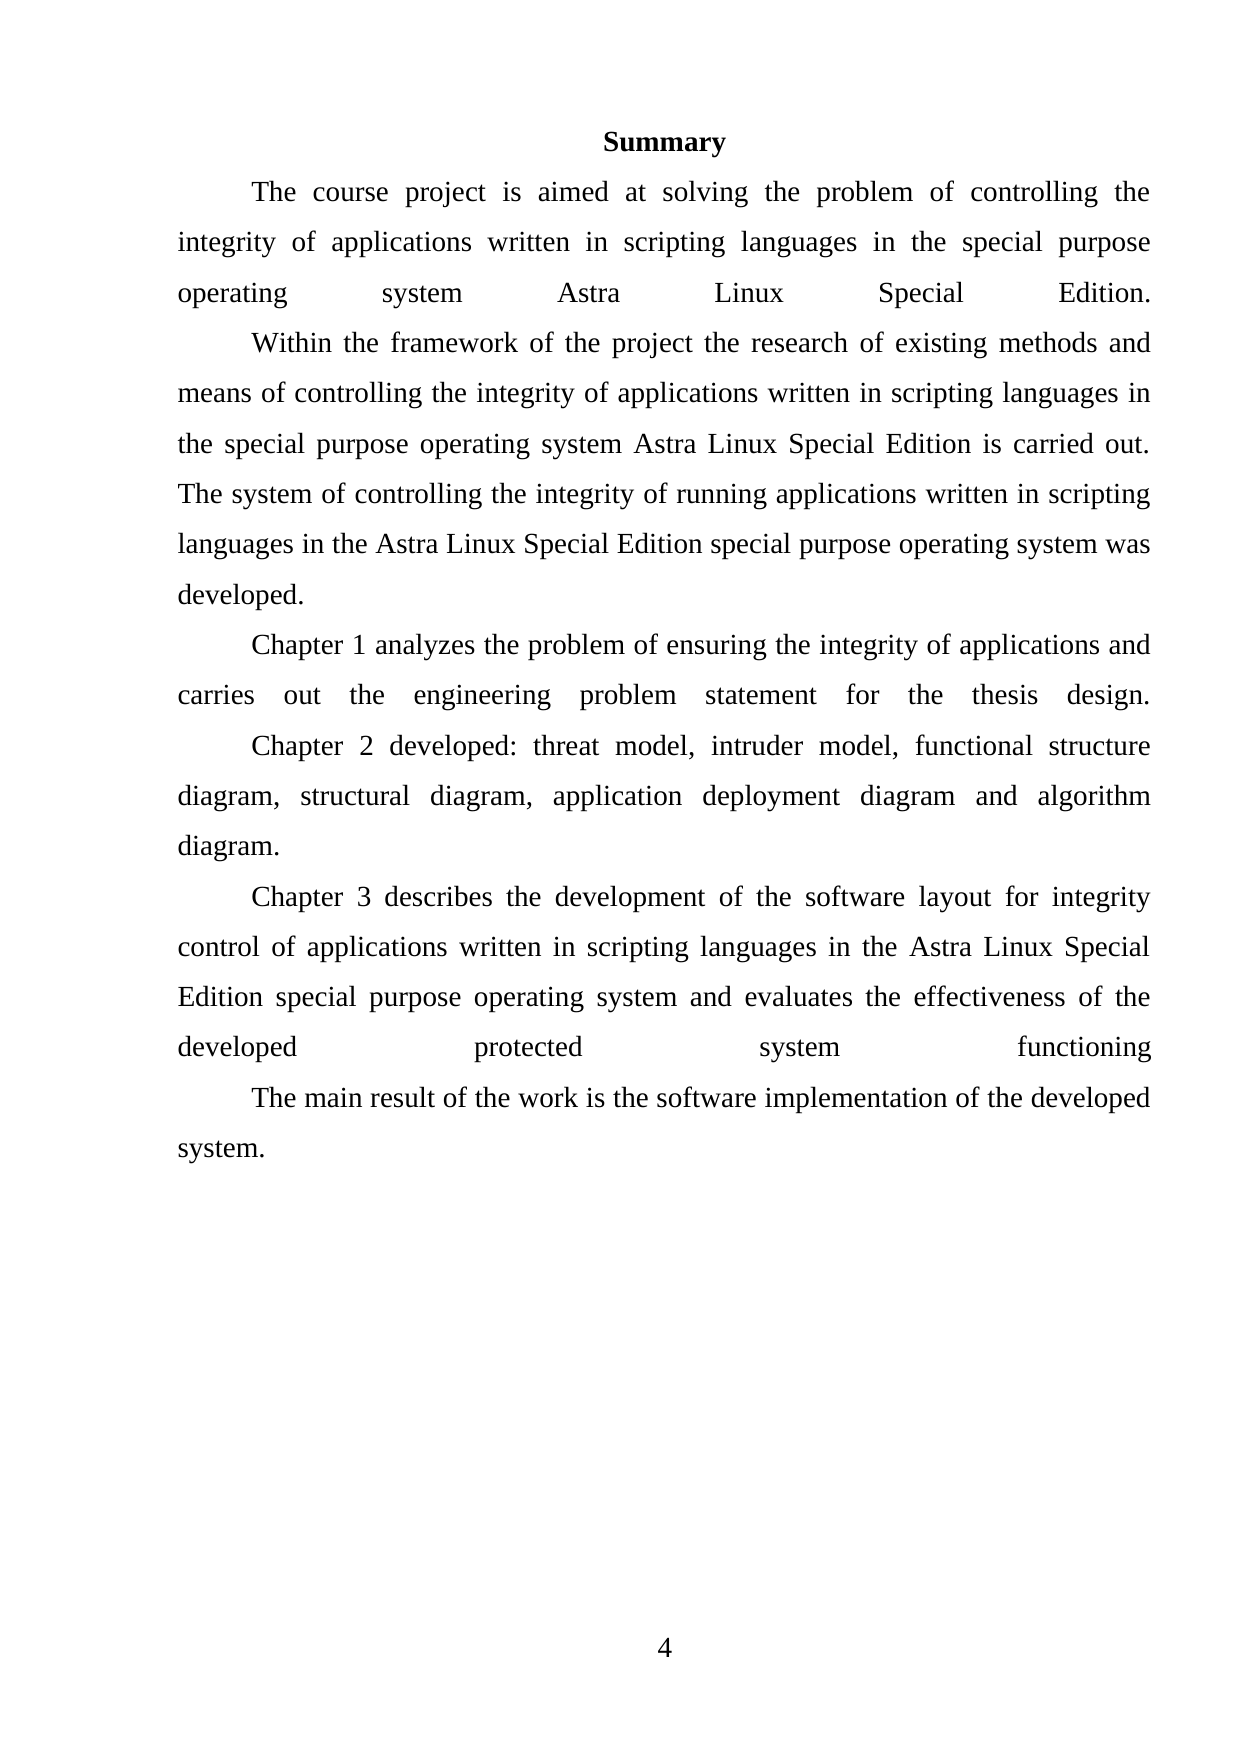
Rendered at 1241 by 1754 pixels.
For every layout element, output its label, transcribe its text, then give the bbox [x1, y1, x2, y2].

text The course project is aimed at solving the problem of controlling the integrity of applications written in scripting languages in the special purpose operating system Astra Linux Special Edition. Within the framework of the project the research of existing methods and means of controlling the integrity of applications written in scripting languages in the special purpose operating system Astra Linux Special Edition is carried out. The system of controlling the integrity of running applications written in scripting languages in the Astra Linux Special Edition special purpose operating system was developed. Chapter 1 analyzes the problem of ensuring the integrity of applications and carries out the engineering problem statement for the thesis design. Chapter 2 developed: threat model, intruder model, functional structure diagram, structural diagram, application deployment diagram and algorithm diagram. Chapter 3 describes the development of the software layout for integrity control of applications written in scripting languages in the Astra Linux Special Edition special purpose operating system and evaluates the effectiveness of the developed protected system functioning The main result of the work is the software implementation of the developed system. [177, 174, 1152, 1264]
text Summary [177, 124, 1152, 157]
